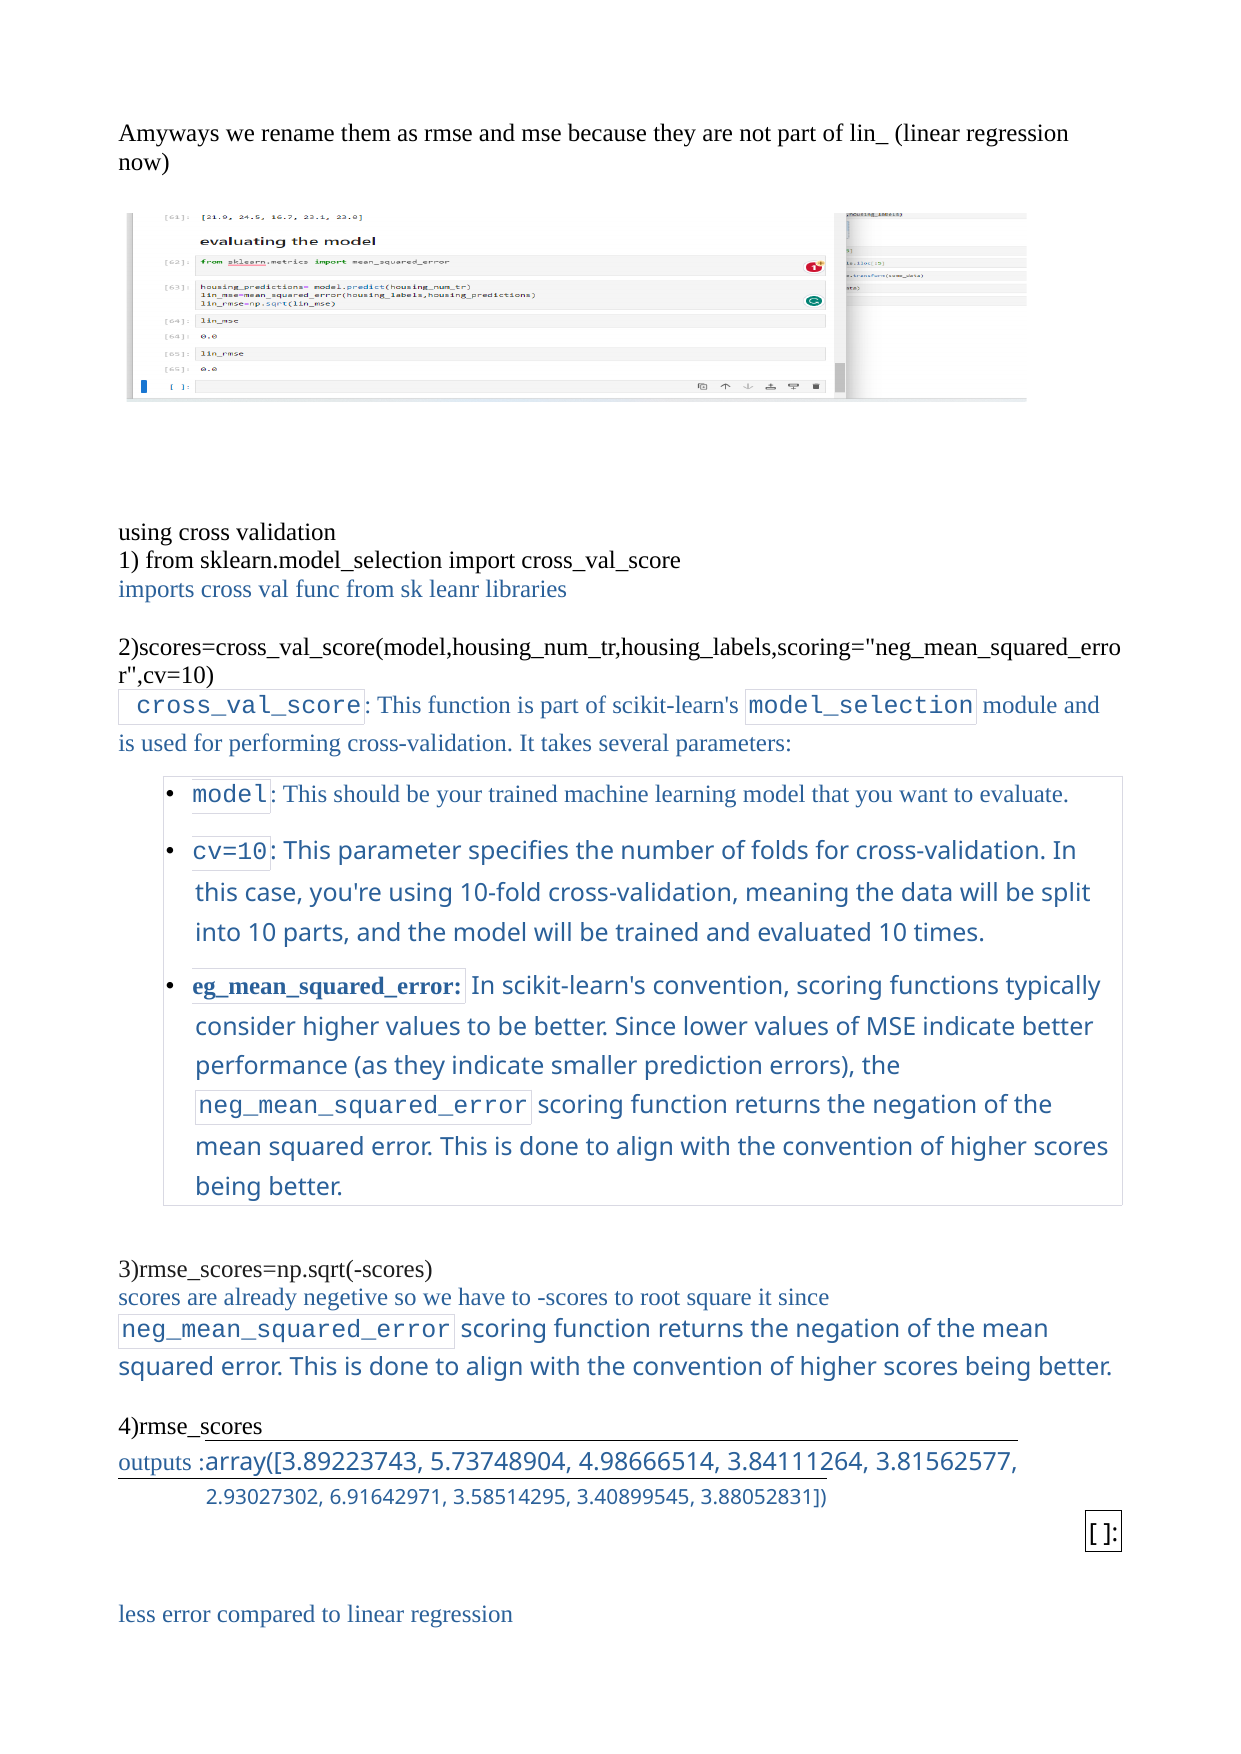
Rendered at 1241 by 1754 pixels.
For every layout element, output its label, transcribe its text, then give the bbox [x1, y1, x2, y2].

text using cross validation [118, 517, 1122, 546]
text 4)rmse_scores [118, 1411, 1122, 1440]
text imports cross val func from sk leanr libraries [118, 574, 1122, 603]
text 3)rmse_scores=np.sqrt(-scores) [118, 1225, 1122, 1282]
text 2)scores=cross_val_score(model,housing_num_tr,housing_labels,scoring="neg_mean_squared_error",cv=10) [118, 632, 1122, 689]
text Amyways we rename them as rmse and mse because they are not part of lin_ (linear regression now) [118, 118, 1122, 176]
text 1) from sklearn.model_selection import cross_val_score [118, 546, 1122, 574]
text cross_val_score: This function is part of scikit-learn's model_selection module and is used for performing cross-validation. It takes several parameters: [118, 689, 1122, 757]
list eg_mean_squared_error: In scikit-learn's convention, scoring functions typically consider higher values to be better. Since lower values of MSE indicate better performance (as they indicate smaller prediction errors), the neg_mean_squared_error scoring function returns the negation of the mean squared error. This is done to align with the convention of higher scores being better. [164, 965, 1122, 1205]
list cv=10: This parameter specifies the number of folds for cross-validation. In this case, you're using 10-fold cross-validation, meaning the data will be split into 10 parts, and the model will be trained and evaluated 10 times. [164, 829, 1122, 948]
text [118, 1510, 1085, 1552]
list model: This should be your trained machine learning model that you want to evaluate. [164, 777, 1122, 813]
text outputs :array([3.89223743, 5.73748904, 4.98666514, 3.84111264, 3.81562577, [118, 1440, 1122, 1478]
text less error compared to linear regression [118, 1599, 1122, 1628]
text 2.93027302, 6.91642971, 3.58514295, 3.40899545, 3.88052831]) [118, 1478, 1122, 1510]
text [ ]: [1086, 1511, 1121, 1551]
text scores are already negetive so we have to -scores to root square it since neg_mean_squared_error scoring function returns the negation of the mean squared error. This is done to align with the convention of higher scores being better. [118, 1282, 1122, 1382]
